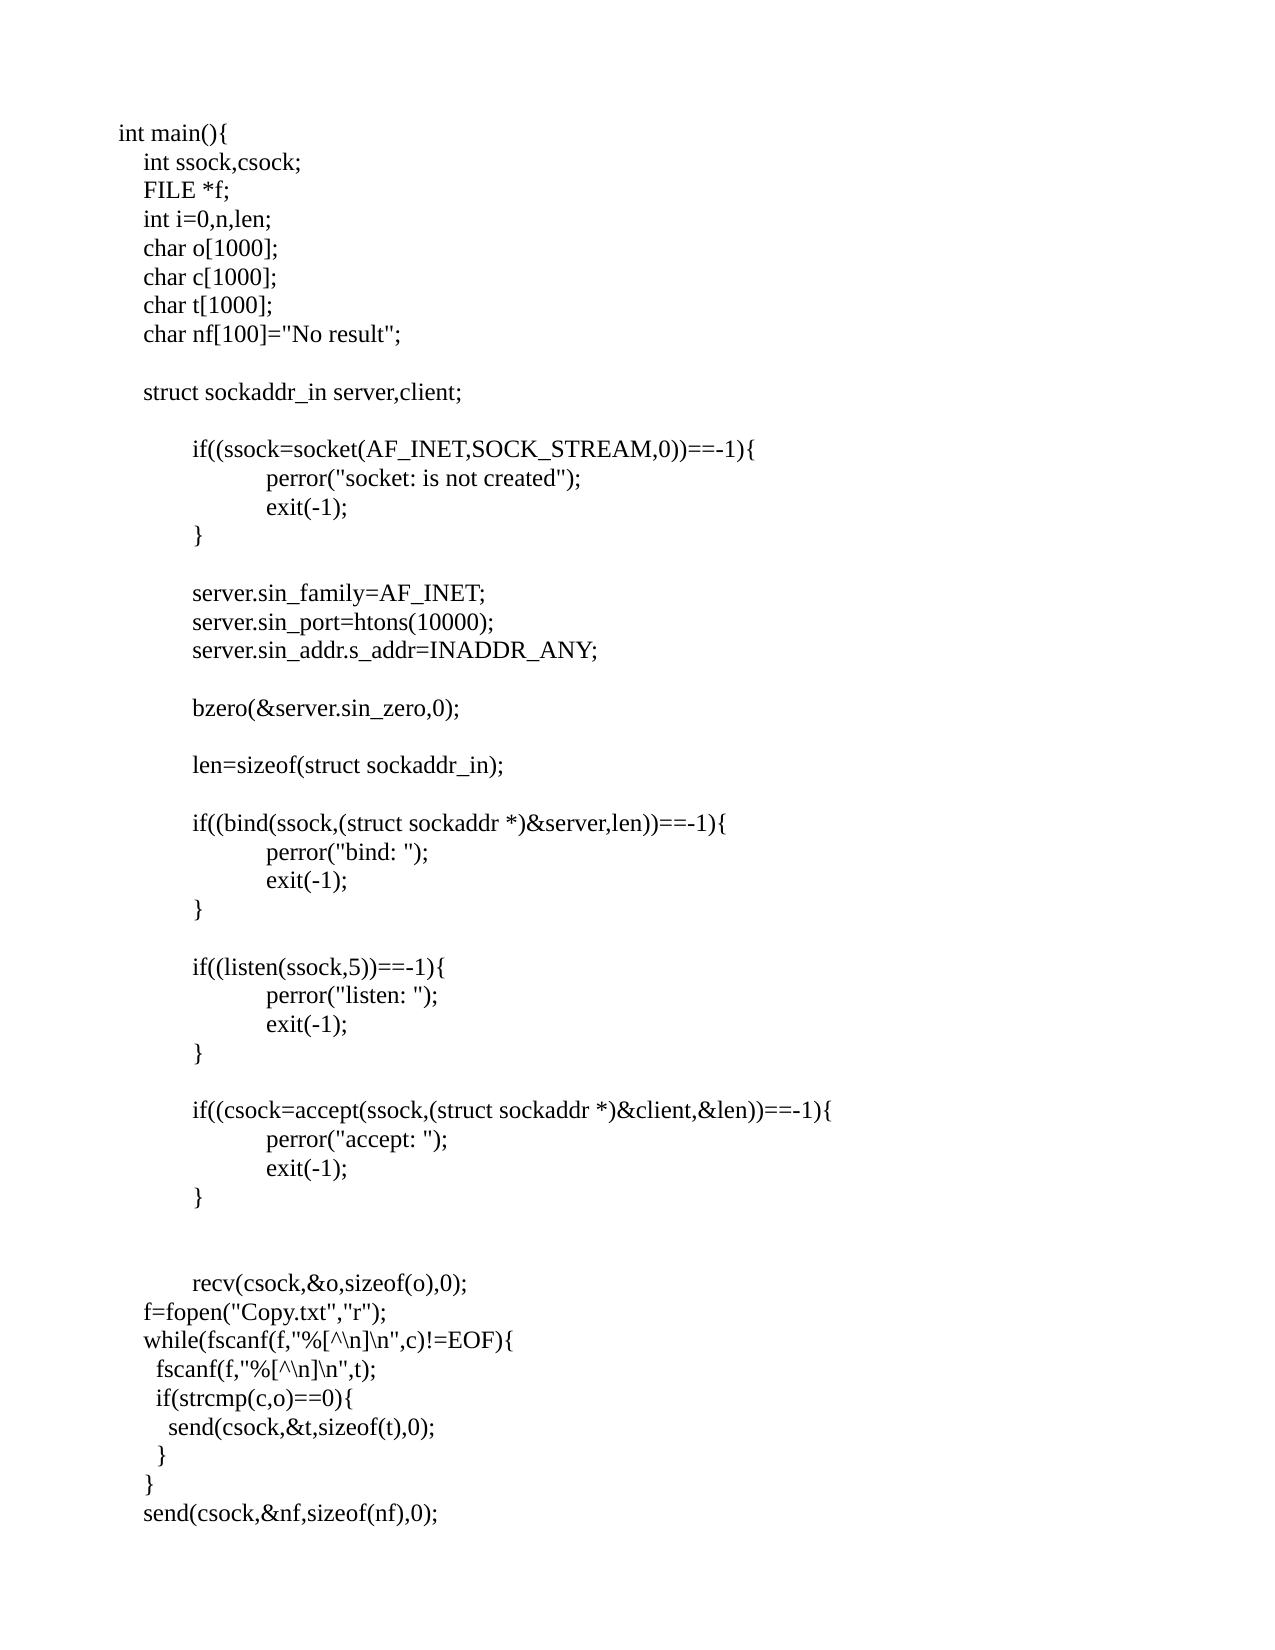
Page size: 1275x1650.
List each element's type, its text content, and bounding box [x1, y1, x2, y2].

text perror("listen: "); [118, 981, 1157, 1009]
text f=fopen("Copy.txt","r"); [118, 1297, 1157, 1326]
text bzero(&server.sin_zero,0); [118, 693, 1157, 722]
text } [118, 521, 1157, 549]
text if((listen(ssock,5))==-1){ [118, 952, 1157, 981]
text perror("socket: is not created"); [118, 463, 1157, 492]
text server.sin_family=AF_INET; [118, 578, 1157, 607]
text int ssock,csock; [118, 147, 1157, 176]
text } [118, 1038, 1157, 1067]
text fscanf(f,"%[^\n]\n",t); [118, 1354, 1157, 1383]
text } [118, 894, 1157, 923]
text char t[1000]; [118, 291, 1157, 319]
text perror("bind: "); [118, 837, 1157, 866]
text len=sizeof(struct sockaddr_in); [118, 751, 1157, 779]
text char o[1000]; [118, 233, 1157, 262]
text send(csock,&t,sizeof(t),0); [118, 1412, 1157, 1441]
text exit(-1); [118, 1009, 1157, 1038]
text struct sockaddr_in server,client; [118, 377, 1157, 406]
text FILE *f; [118, 176, 1157, 204]
text server.sin_port=htons(10000); [118, 607, 1157, 636]
text } [118, 1441, 1157, 1469]
text if(strcmp(c,o)==0){ [118, 1383, 1157, 1412]
text exit(-1); [118, 1153, 1157, 1182]
text char nf[100]="No result"; [118, 319, 1157, 348]
text perror("accept: "); [118, 1124, 1157, 1153]
text } [118, 1469, 1157, 1498]
text char c[1000]; [118, 262, 1157, 291]
text recv(csock,&o,sizeof(o),0); [118, 1268, 1157, 1297]
text if((csock=accept(ssock,(struct sockaddr *)&client,&len))==-1){ [118, 1096, 1157, 1124]
text if((ssock=socket(AF_INET,SOCK_STREAM,0))==-1){ [118, 434, 1157, 463]
text exit(-1); [118, 492, 1157, 521]
text } [118, 1182, 1157, 1211]
text if((bind(ssock,(struct sockaddr *)&server,len))==-1){ [118, 808, 1157, 837]
text send(csock,&nf,sizeof(nf),0); [118, 1498, 1157, 1527]
text int i=0,n,len; [118, 204, 1157, 233]
text server.sin_addr.s_addr=INADDR_ANY; [118, 636, 1157, 664]
text exit(-1); [118, 866, 1157, 894]
text int main(){ [118, 118, 1157, 147]
text while(fscanf(f,"%[^\n]\n",c)!=EOF){ [118, 1326, 1157, 1354]
